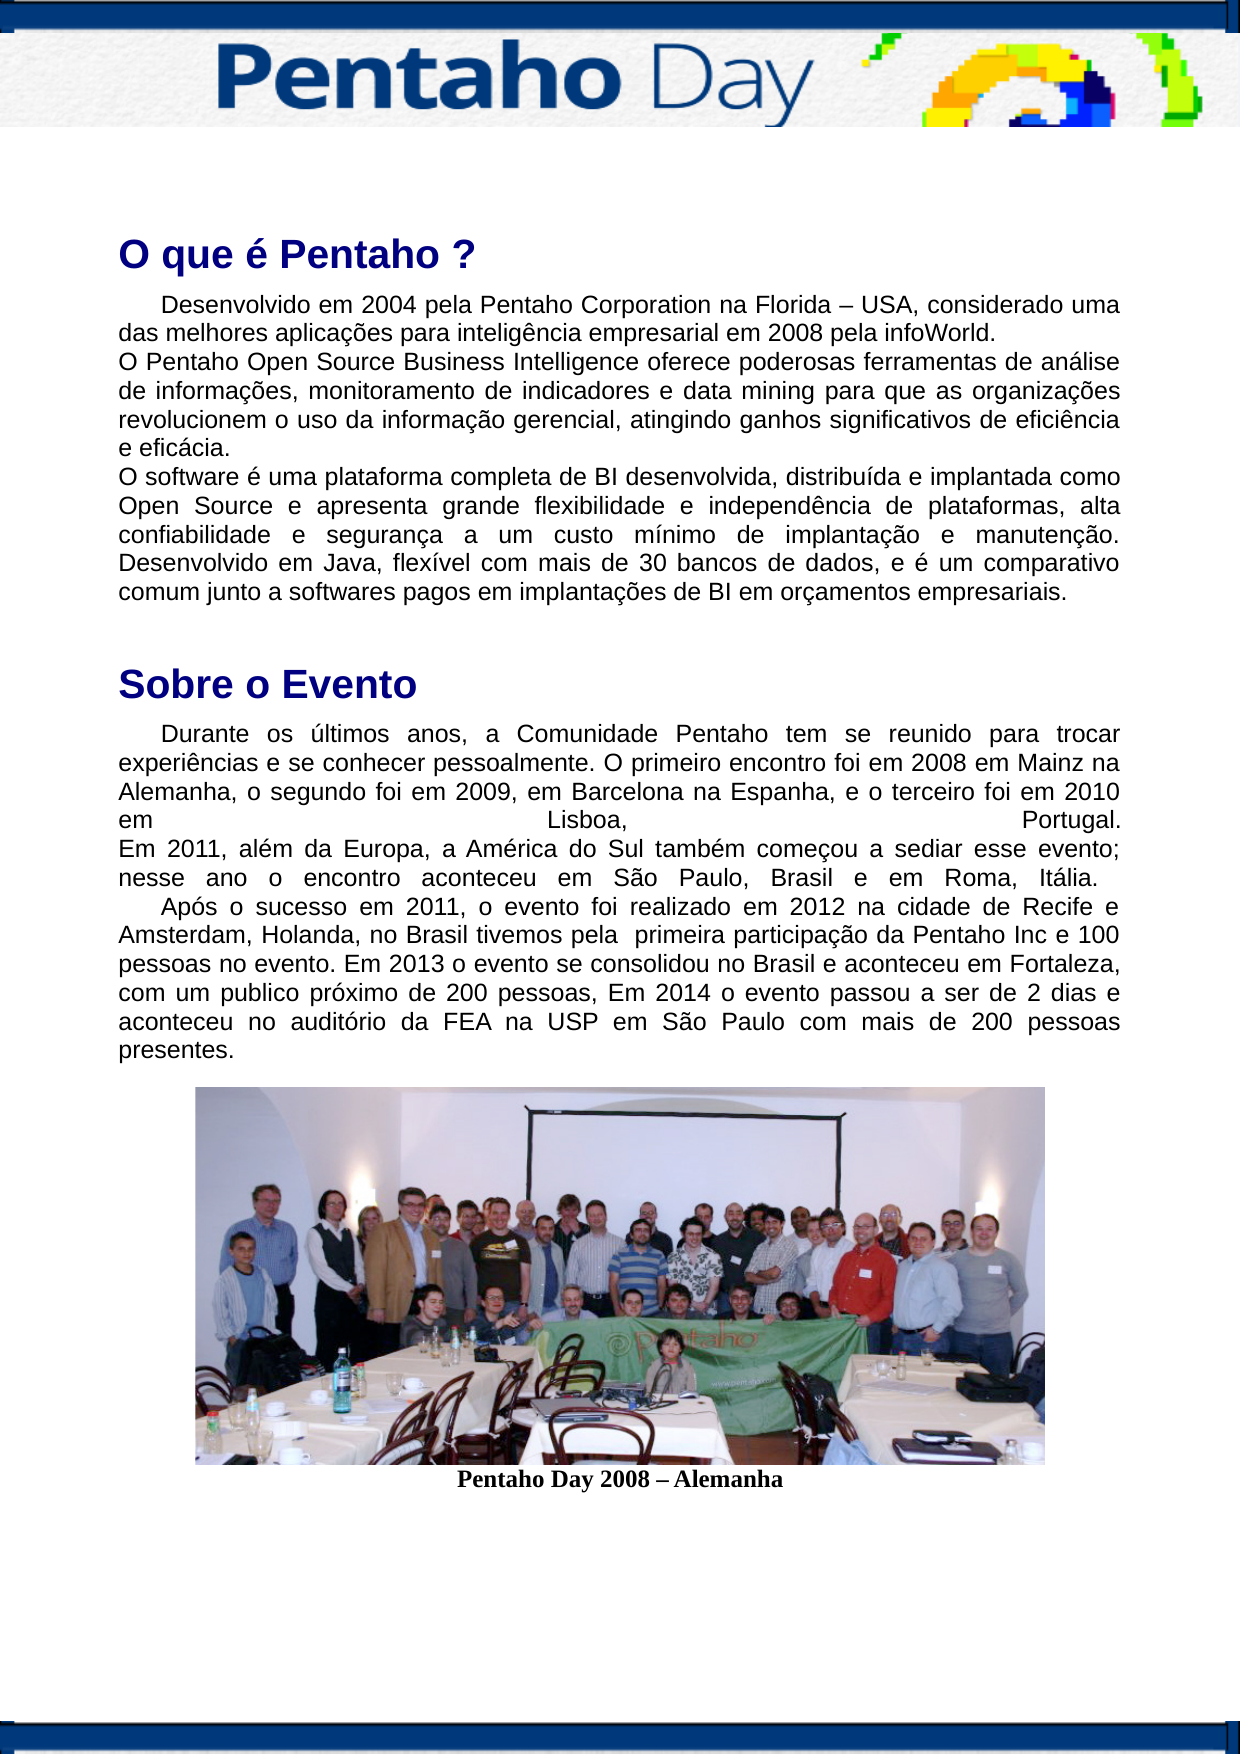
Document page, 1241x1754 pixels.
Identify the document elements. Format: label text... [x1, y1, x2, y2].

text Pentaho Day 2008 – Alemanha [118, 1077, 1122, 1493]
picture [0, 1721, 1240, 1754]
picture [0, 0, 1240, 127]
text Durante os últimos anos, a Comunidade Pentaho tem se reunido para trocar experiências e se conhecer pessoalmente. O primeiro encontro foi em 2008 em Mainz na Alemanha, o segundo foi em 2009, em Barcelona na Espanha, e o terceiro foi em 2010 em Lisboa, Portugal. Em 2011, além da Europa, a América do Sul também começou a sediar esse evento; nesse ano o encontro aconteceu em São Paulo, Brasil e em Roma, Itália. Após o sucesso em 2011, o evento foi realizado em 2012 na cidade de Recife e Amsterdam, Holanda, no Brasil tivemos pela primeira participação da Pentaho Inc e 100 pessoas no evento. Em 2013 o evento se consolidou no Brasil e aconteceu em Fortaleza, com um publico próximo de 200 pessoas, Em 2014 o evento passou a ser de 2 dias e aconteceu no auditório da FEA na USP em São Paulo com mais de 200 pessoas presentes. [118, 719, 1122, 1064]
text O software é uma plataforma completa de BI desenvolvida, distribuída e implantada como Open Source e apresenta grande flexibilidade e independência de plataformas, alta confiabilidade e segurança a um custo mínimo de implantação e manutenção. Desenvolvido em Java, flexível com mais de 30 bancos de dados, e é um comparativo comum junto a softwares pagos em implantações de BI em orçamentos empresariais. [118, 462, 1122, 606]
subtitle Sobre o Evento [118, 660, 1122, 707]
picture [195, 1087, 1045, 1465]
text Desenvolvido em 2004 pela Pentaho Corporation na Florida – USA, considerado uma das melhores aplicações para inteligência empresarial em 2008 pela infoWorld. [118, 289, 1122, 347]
text O Pentaho Open Source Business Intelligence oferece poderosas ferramentas de análise de informações, monitoramento de indicadores e data mining para que as organizações revolucionem o uso da informação gerencial, atingindo ganhos significativos de eficiência e eficácia. [118, 347, 1122, 462]
subtitle O que é Pentaho ? [118, 230, 1122, 277]
